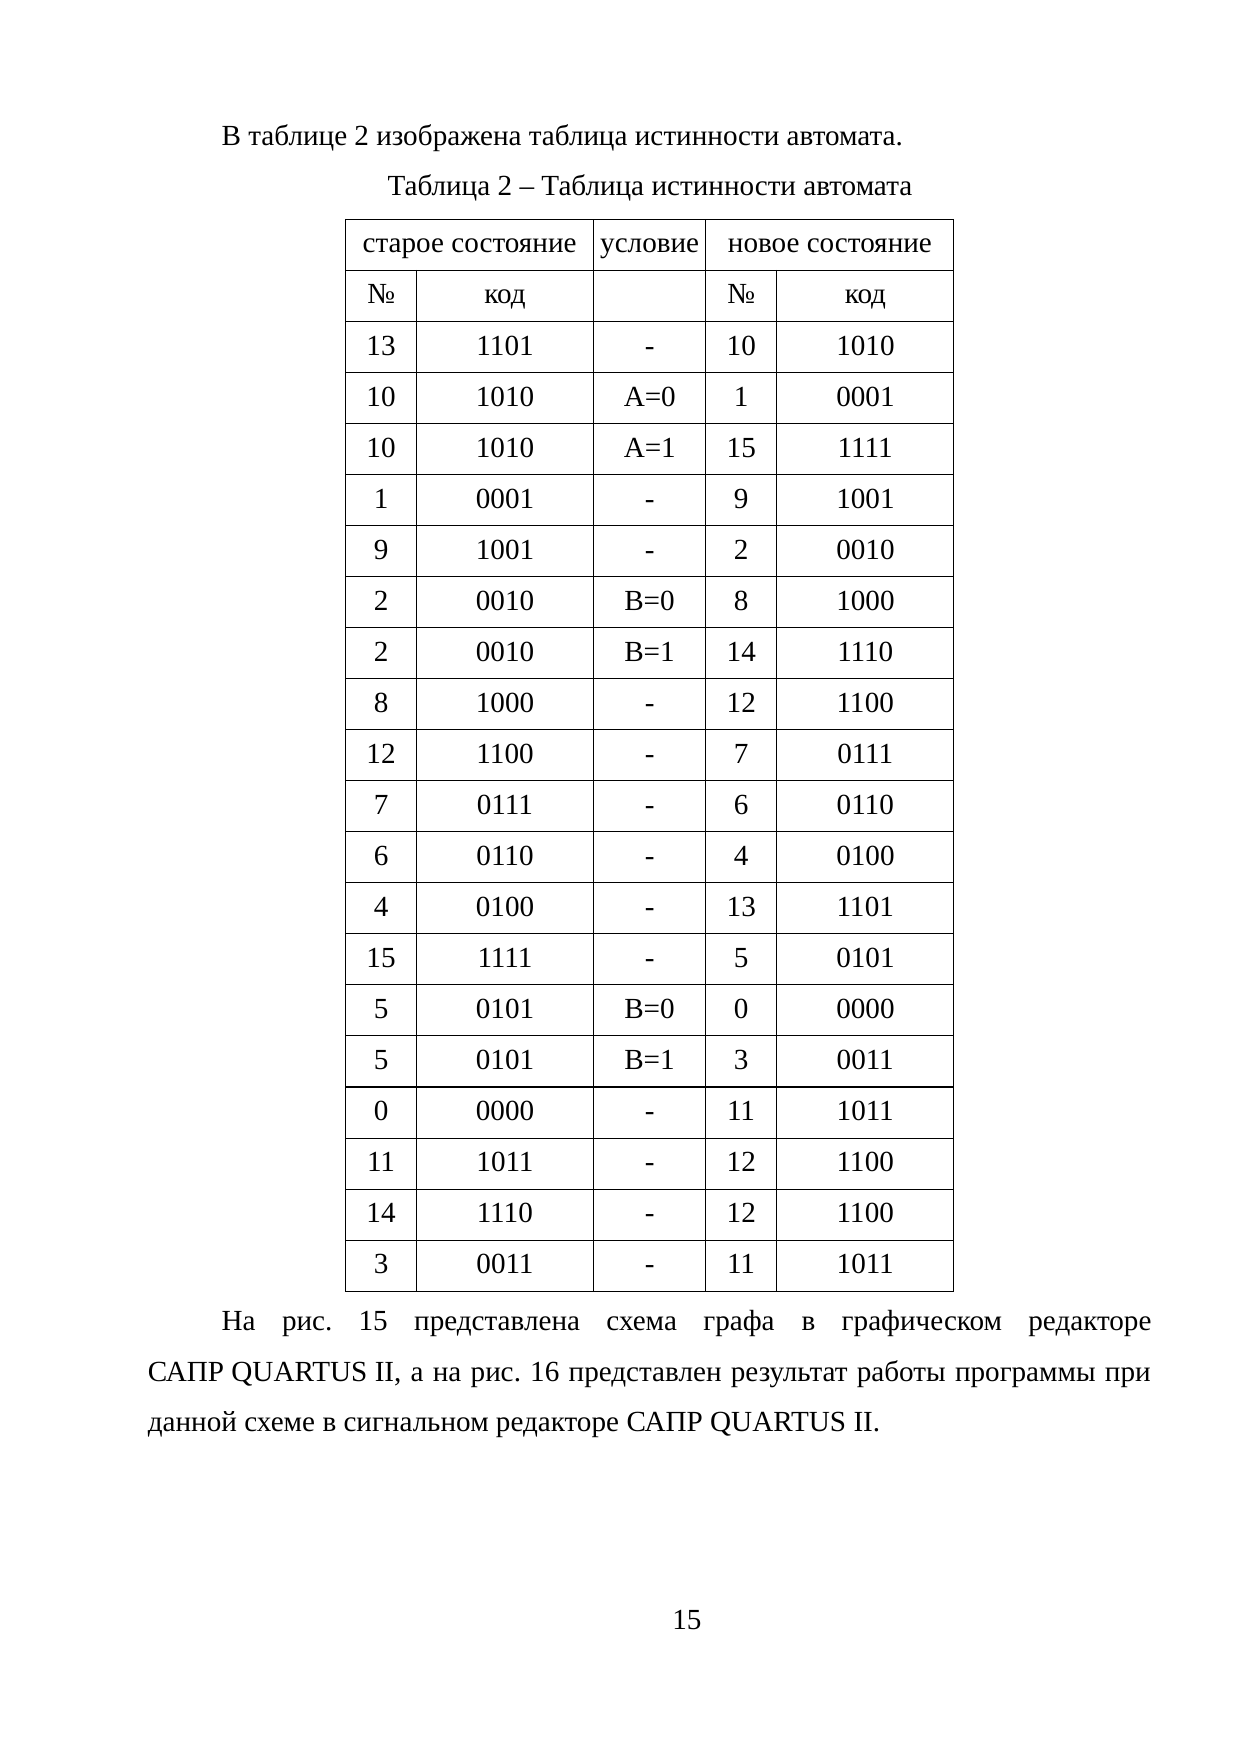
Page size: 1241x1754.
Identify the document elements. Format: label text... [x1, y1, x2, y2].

table_cell 11 [346, 1139, 416, 1188]
table_cell 1110 [777, 628, 953, 678]
table_cell [594, 271, 705, 321]
table_cell 1000 [777, 577, 953, 627]
table_cell 6 [346, 832, 416, 882]
table_cell 11 [706, 1241, 776, 1291]
table_cell 1011 [417, 1139, 593, 1188]
table_cell код [777, 271, 953, 321]
table_cell 0011 [777, 1036, 953, 1086]
table_cell 0101 [417, 1036, 593, 1086]
text В таблице 2 изображена таблица истинности автомата. [148, 118, 1152, 152]
table_cell B=1 [594, 1036, 705, 1086]
table_cell 5 [706, 934, 776, 984]
table_cell № [346, 271, 416, 321]
table_cell 0 [346, 1088, 416, 1137]
table_cell 0101 [777, 934, 953, 984]
table_cell 1 [706, 373, 776, 423]
table_cell 1100 [777, 1139, 953, 1188]
table_cell 0010 [417, 577, 593, 627]
table_cell 9 [706, 475, 776, 525]
table_cell 7 [346, 781, 416, 831]
text На рис. 15 представлена схема графа в графическом редакторе САПР QUARTUS II, а на рис. 16 представлен результат работы программы при данной схеме в сигнальном редакторе САПР QUARTUS II. [148, 1303, 1152, 1438]
table_cell 10 [706, 322, 776, 372]
table_cell 2 [346, 628, 416, 678]
table_cell 3 [346, 1241, 416, 1291]
table_cell 4 [706, 832, 776, 882]
table_cell 0101 [417, 985, 593, 1035]
table_cell 5 [346, 1036, 416, 1086]
table_cell 13 [346, 322, 416, 372]
text Таблица 2 – Таблица истинности автомата [148, 168, 1152, 202]
table_cell - [594, 1190, 705, 1239]
table_cell 10 [346, 424, 416, 474]
table_cell 2 [706, 526, 776, 576]
table_cell 1010 [777, 322, 953, 372]
table_cell 0010 [417, 628, 593, 678]
table_cell 1111 [417, 934, 593, 984]
table_header новое состояние [706, 220, 953, 270]
table_cell 0001 [777, 373, 953, 423]
table_cell 0010 [777, 526, 953, 576]
table_cell 8 [706, 577, 776, 627]
table_cell 13 [706, 883, 776, 933]
table_cell 5 [346, 985, 416, 1035]
table_cell 0 [706, 985, 776, 1035]
table_cell 12 [706, 1139, 776, 1188]
table_cell B=1 [594, 628, 705, 678]
table_cell 1001 [777, 475, 953, 525]
table_cell 12 [346, 730, 416, 780]
table_cell 0110 [777, 781, 953, 831]
table_cell B=0 [594, 985, 705, 1035]
table_cell № [706, 271, 776, 321]
table_cell 11 [706, 1088, 776, 1137]
table_cell 12 [706, 1190, 776, 1239]
table_cell 1111 [777, 424, 953, 474]
table_cell - [594, 1139, 705, 1188]
table_header старое состояние [346, 220, 593, 270]
table_cell 0111 [417, 781, 593, 831]
table_cell 14 [706, 628, 776, 678]
table_cell - [594, 1088, 705, 1137]
table_cell A=0 [594, 373, 705, 423]
table_cell код [417, 271, 593, 321]
table_cell 15 [706, 424, 776, 474]
table_cell 12 [706, 679, 776, 729]
table_cell A=1 [594, 424, 705, 474]
table_cell - [594, 475, 705, 525]
table_cell - [594, 883, 705, 933]
table_cell 0100 [417, 883, 593, 933]
table_cell 1100 [777, 1190, 953, 1239]
table_cell - [594, 934, 705, 984]
table_cell 1101 [777, 883, 953, 933]
table_cell 15 [346, 934, 416, 984]
table_cell 1010 [417, 424, 593, 474]
table_cell 8 [346, 679, 416, 729]
table_cell 1101 [417, 322, 593, 372]
table_cell - [594, 526, 705, 576]
table_cell - [594, 730, 705, 780]
table_cell 0111 [777, 730, 953, 780]
table_cell 0000 [417, 1088, 593, 1137]
table_cell 3 [706, 1036, 776, 1086]
table_cell 0011 [417, 1241, 593, 1291]
table_cell 1011 [777, 1088, 953, 1137]
table_cell 1000 [417, 679, 593, 729]
table_cell 1 [346, 475, 416, 525]
table_cell - [594, 679, 705, 729]
table_cell 10 [346, 373, 416, 423]
table_cell B=0 [594, 577, 705, 627]
table_cell 0110 [417, 832, 593, 882]
table_cell 1110 [417, 1190, 593, 1239]
table_cell 0100 [777, 832, 953, 882]
table_cell 1100 [417, 730, 593, 780]
table_cell 1011 [777, 1241, 953, 1291]
table_cell 1010 [417, 373, 593, 423]
table_cell - [594, 322, 705, 372]
table_cell 1100 [777, 679, 953, 729]
table_cell 6 [706, 781, 776, 831]
table_cell 1001 [417, 526, 593, 576]
table_cell - [594, 781, 705, 831]
table_cell 2 [346, 577, 416, 627]
table_cell 0001 [417, 475, 593, 525]
table_cell 9 [346, 526, 416, 576]
table_cell 7 [706, 730, 776, 780]
table_cell 14 [346, 1190, 416, 1239]
table_cell 0000 [777, 985, 953, 1035]
table_cell - [594, 832, 705, 882]
table_cell - [594, 1241, 705, 1291]
table_cell 4 [346, 883, 416, 933]
table_header условие [594, 220, 705, 270]
